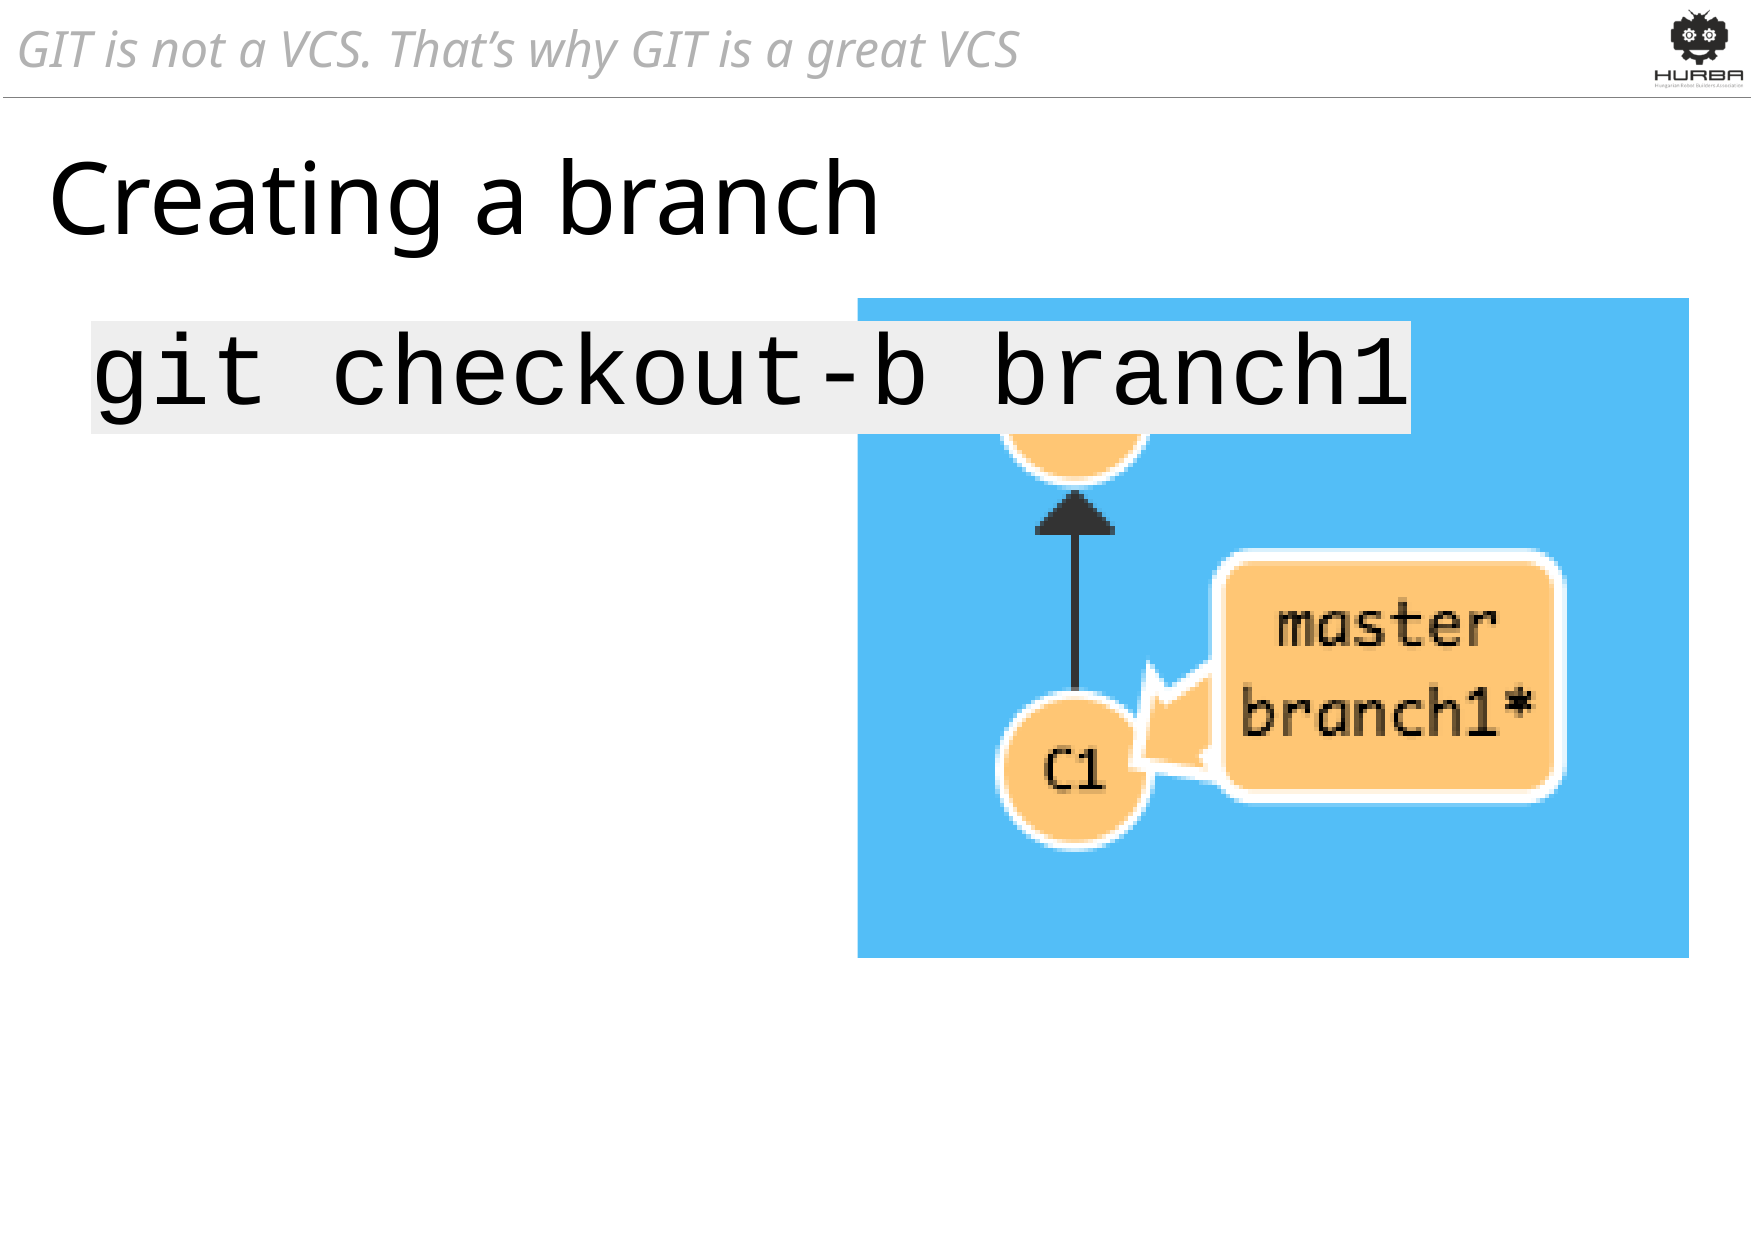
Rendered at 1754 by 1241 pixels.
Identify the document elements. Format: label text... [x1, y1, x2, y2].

picture [857, 298, 1689, 958]
text Creating a branch [3, 127, 1751, 264]
picture [1644, 3, 1754, 102]
text git checkout-b branch1 [1689, 321, 1751, 434]
text git checkout-b branch1 [3, 321, 857, 434]
